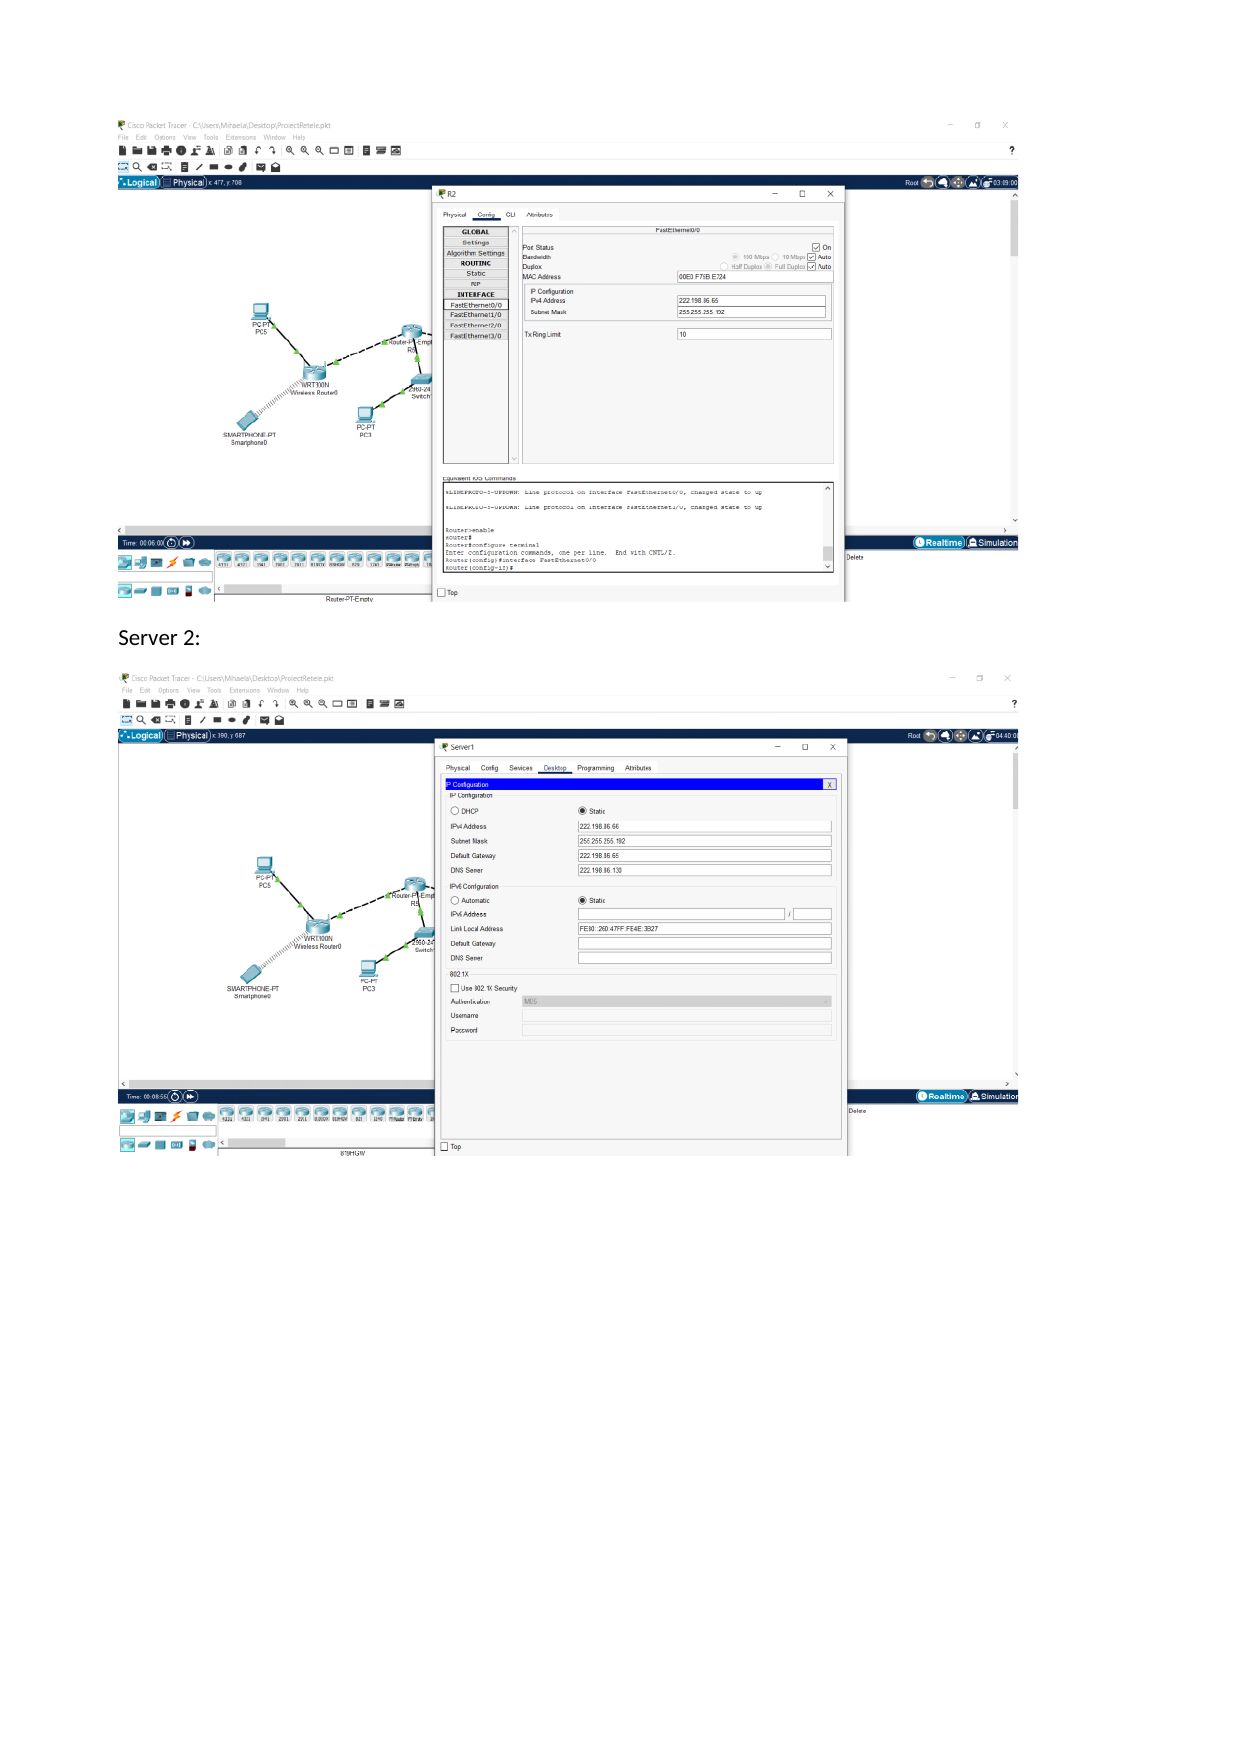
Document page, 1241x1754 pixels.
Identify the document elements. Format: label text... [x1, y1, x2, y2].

text Server 2: [118, 623, 1122, 651]
